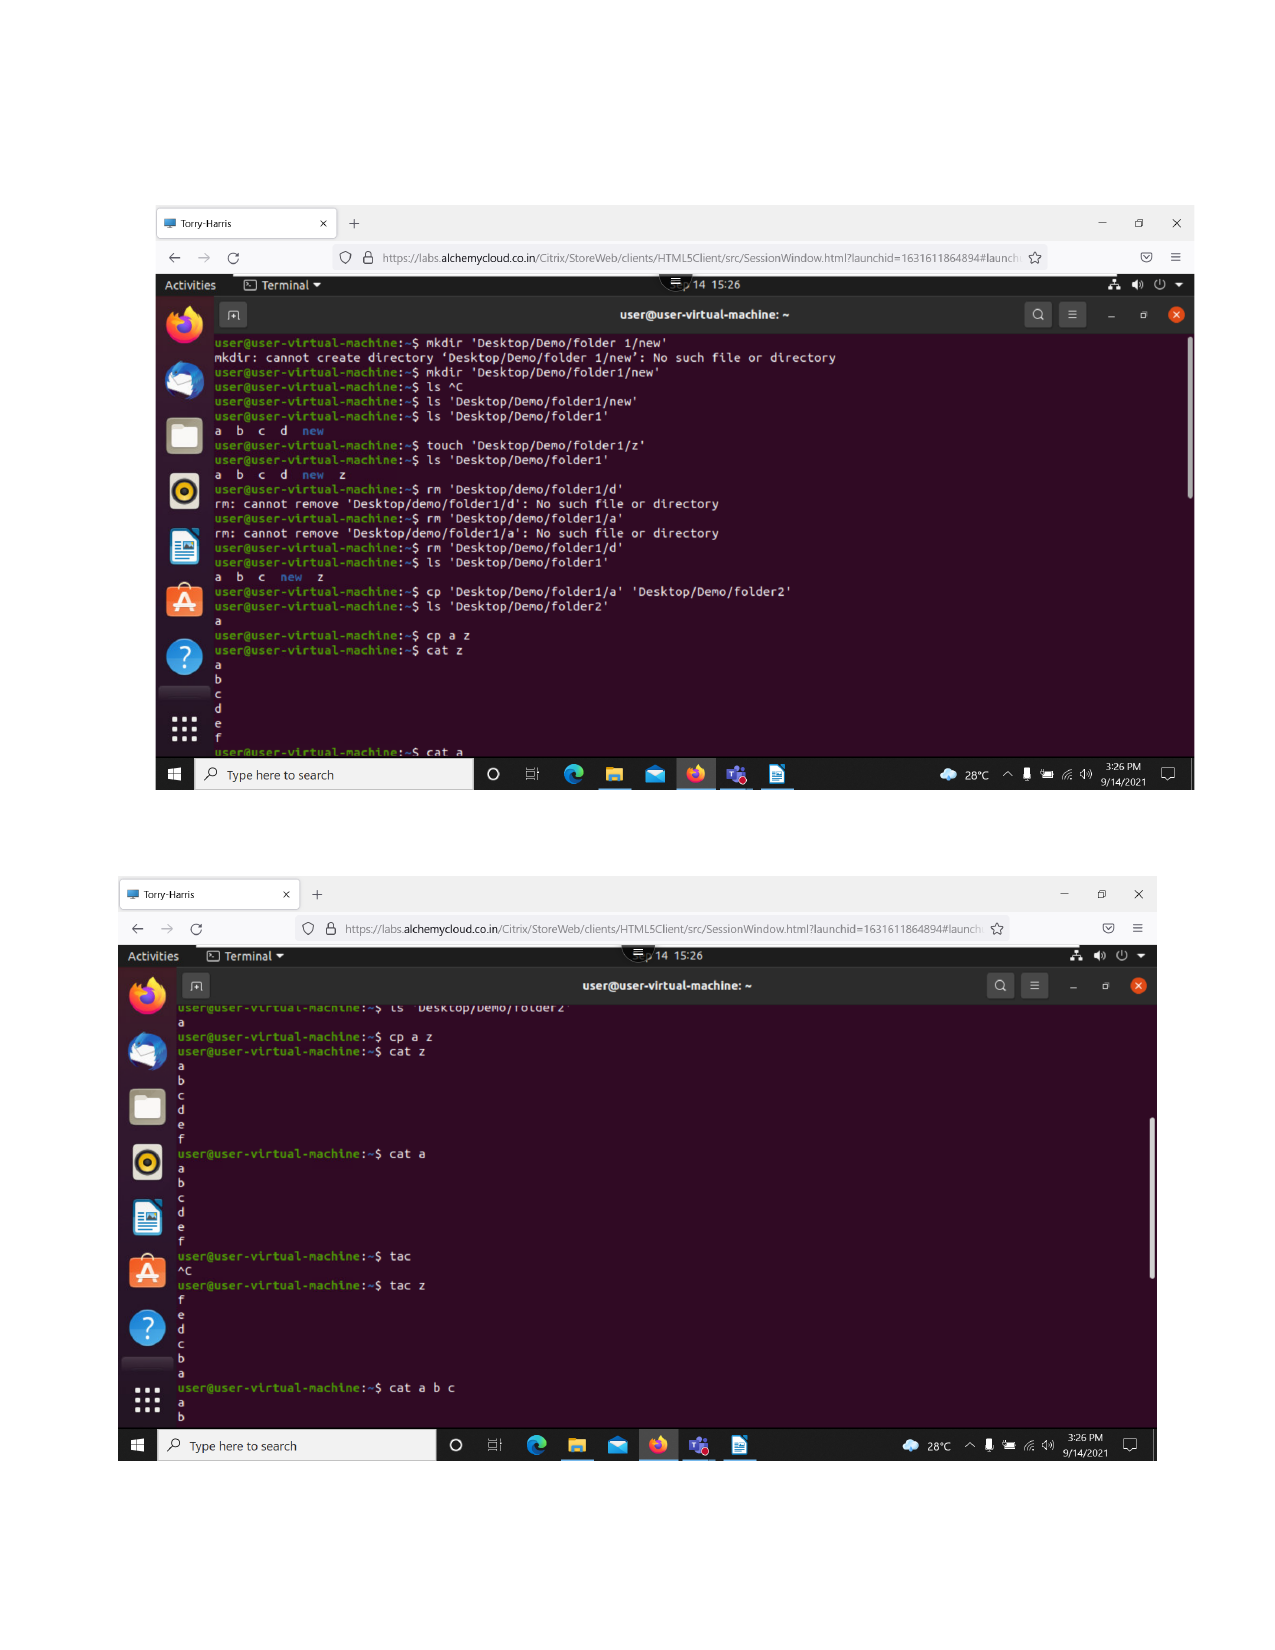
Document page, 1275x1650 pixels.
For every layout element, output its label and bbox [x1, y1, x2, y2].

picture [155, 205, 1195, 790]
picture [118, 876, 1157, 1461]
